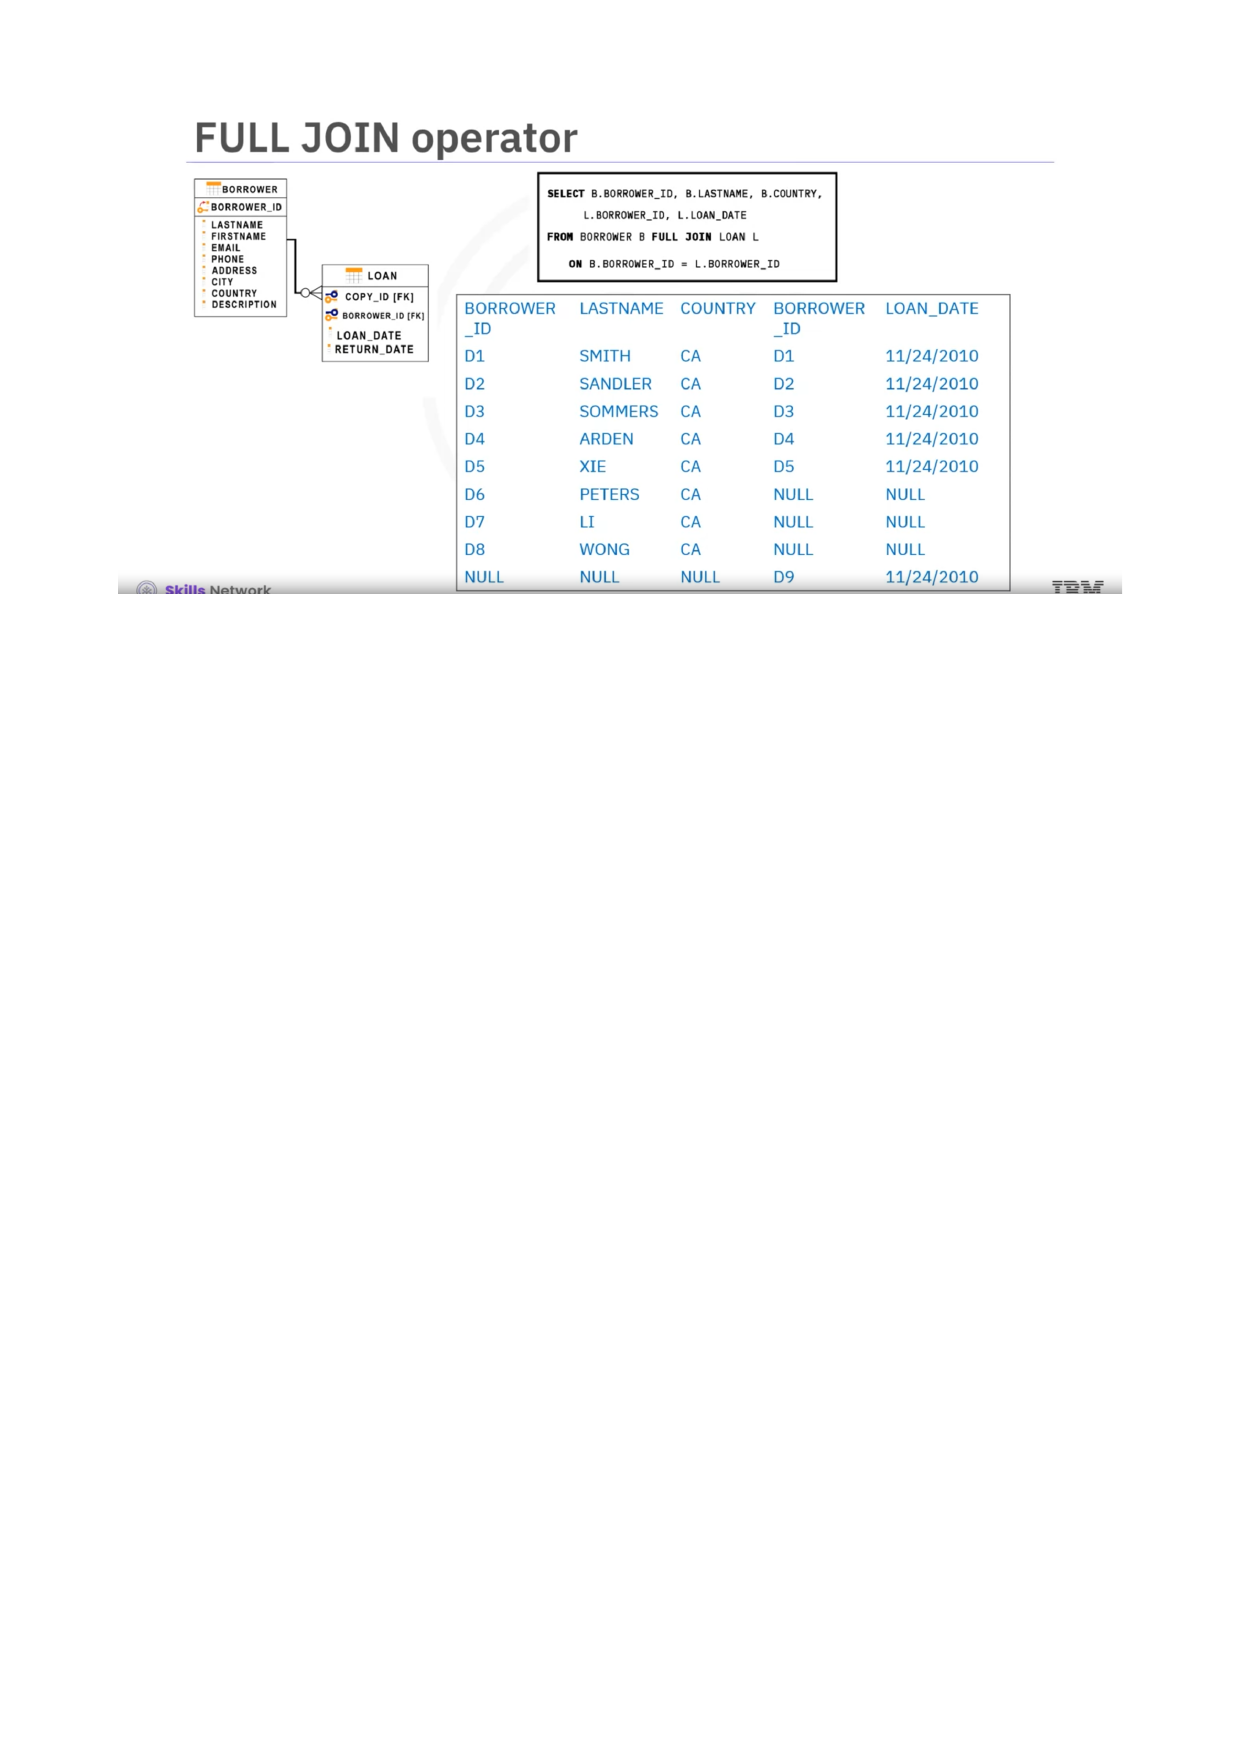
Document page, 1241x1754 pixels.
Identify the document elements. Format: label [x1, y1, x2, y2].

picture [118, 118, 1123, 594]
